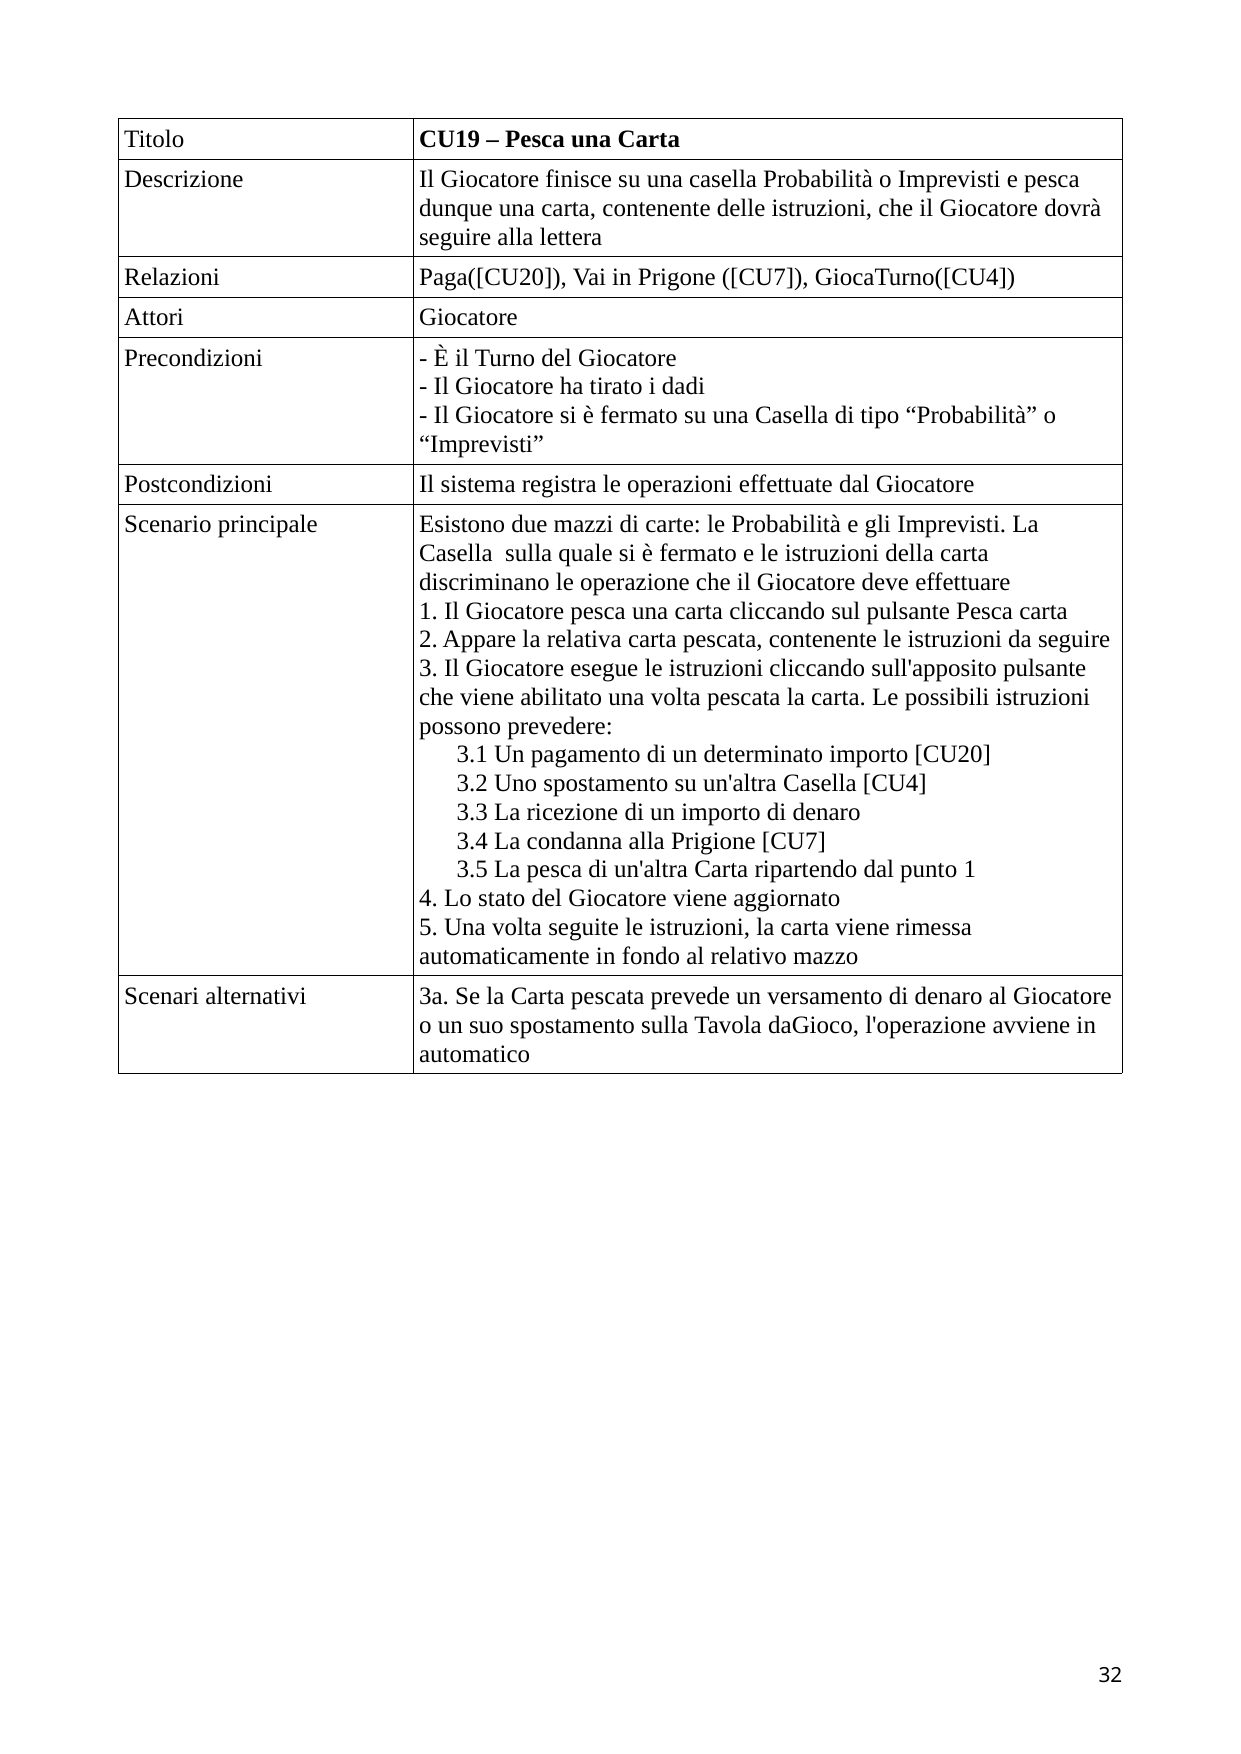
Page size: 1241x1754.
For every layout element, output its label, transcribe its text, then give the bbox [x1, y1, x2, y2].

table_cell Il Giocatore finisce su una casella Probabilità o Imprevisti e pesca dunque una carta, contenente delle istruzioni, che il Giocatore dovrà seguire alla lettera [414, 160, 1122, 256]
table_cell Il sistema registra le operazioni effettuate dal Giocatore [414, 465, 1122, 504]
table_cell Attori [119, 298, 413, 337]
table_cell Descrizione [119, 160, 413, 256]
table_cell Relazioni [119, 257, 413, 297]
table_cell Postcondizioni [119, 465, 413, 504]
table_cell Scenario principale [119, 505, 413, 975]
table_cell - È il Turno del Giocatore - Il Giocatore ha tirato i dadi - Il Giocatore si è fermato su una Casella di tipo “Probabilità” o “Imprevisti” [414, 338, 1122, 463]
table_cell Paga([CU20]), Vai in Prigone ([CU7]), GiocaTurno([CU4]) [414, 257, 1122, 297]
table_cell 3a. Se la Carta pescata prevede un versamento di denaro al Giocatore o un suo spostamento sulla Tavola daGioco, l'operazione avviene in automatico [414, 976, 1122, 1073]
table_header Titolo [119, 119, 413, 158]
table_cell Precondizioni [119, 338, 413, 463]
table_cell Esistono due mazzi di carte: le Probabilità e gli Imprevisti. La Casella sulla quale si è fermato e le istruzioni della carta discriminano le operazione che il Giocatore deve effettuare 1. Il Giocatore pesca una carta cliccando sul pulsante Pesca carta 2. Appare la relativa carta pescata, contenente le istruzioni da seguire 3. Il Giocatore esegue le istruzioni cliccando sull'apposito pulsante che viene abilitato una volta pescata la carta. Le possibili istruzioni possono prevedere: 3.1 Un pagamento di un determinato importo [CU20] 3.2 Uno spostamento su un'altra Casella [CU4] 3.3 La ricezione di un importo di denaro 3.4 La condanna alla Prigione [CU7] 3.5 La pesca di un'altra Carta ripartendo dal punto 1 4. Lo stato del Giocatore viene aggiornato 5. Una volta seguite le istruzioni, la carta viene rimessa automaticamente in fondo al relativo mazzo [414, 505, 1122, 975]
table_cell Giocatore [414, 298, 1122, 337]
table_cell Scenari alternativi [119, 976, 413, 1073]
table_header CU19 – Pesca una Carta [414, 119, 1122, 158]
